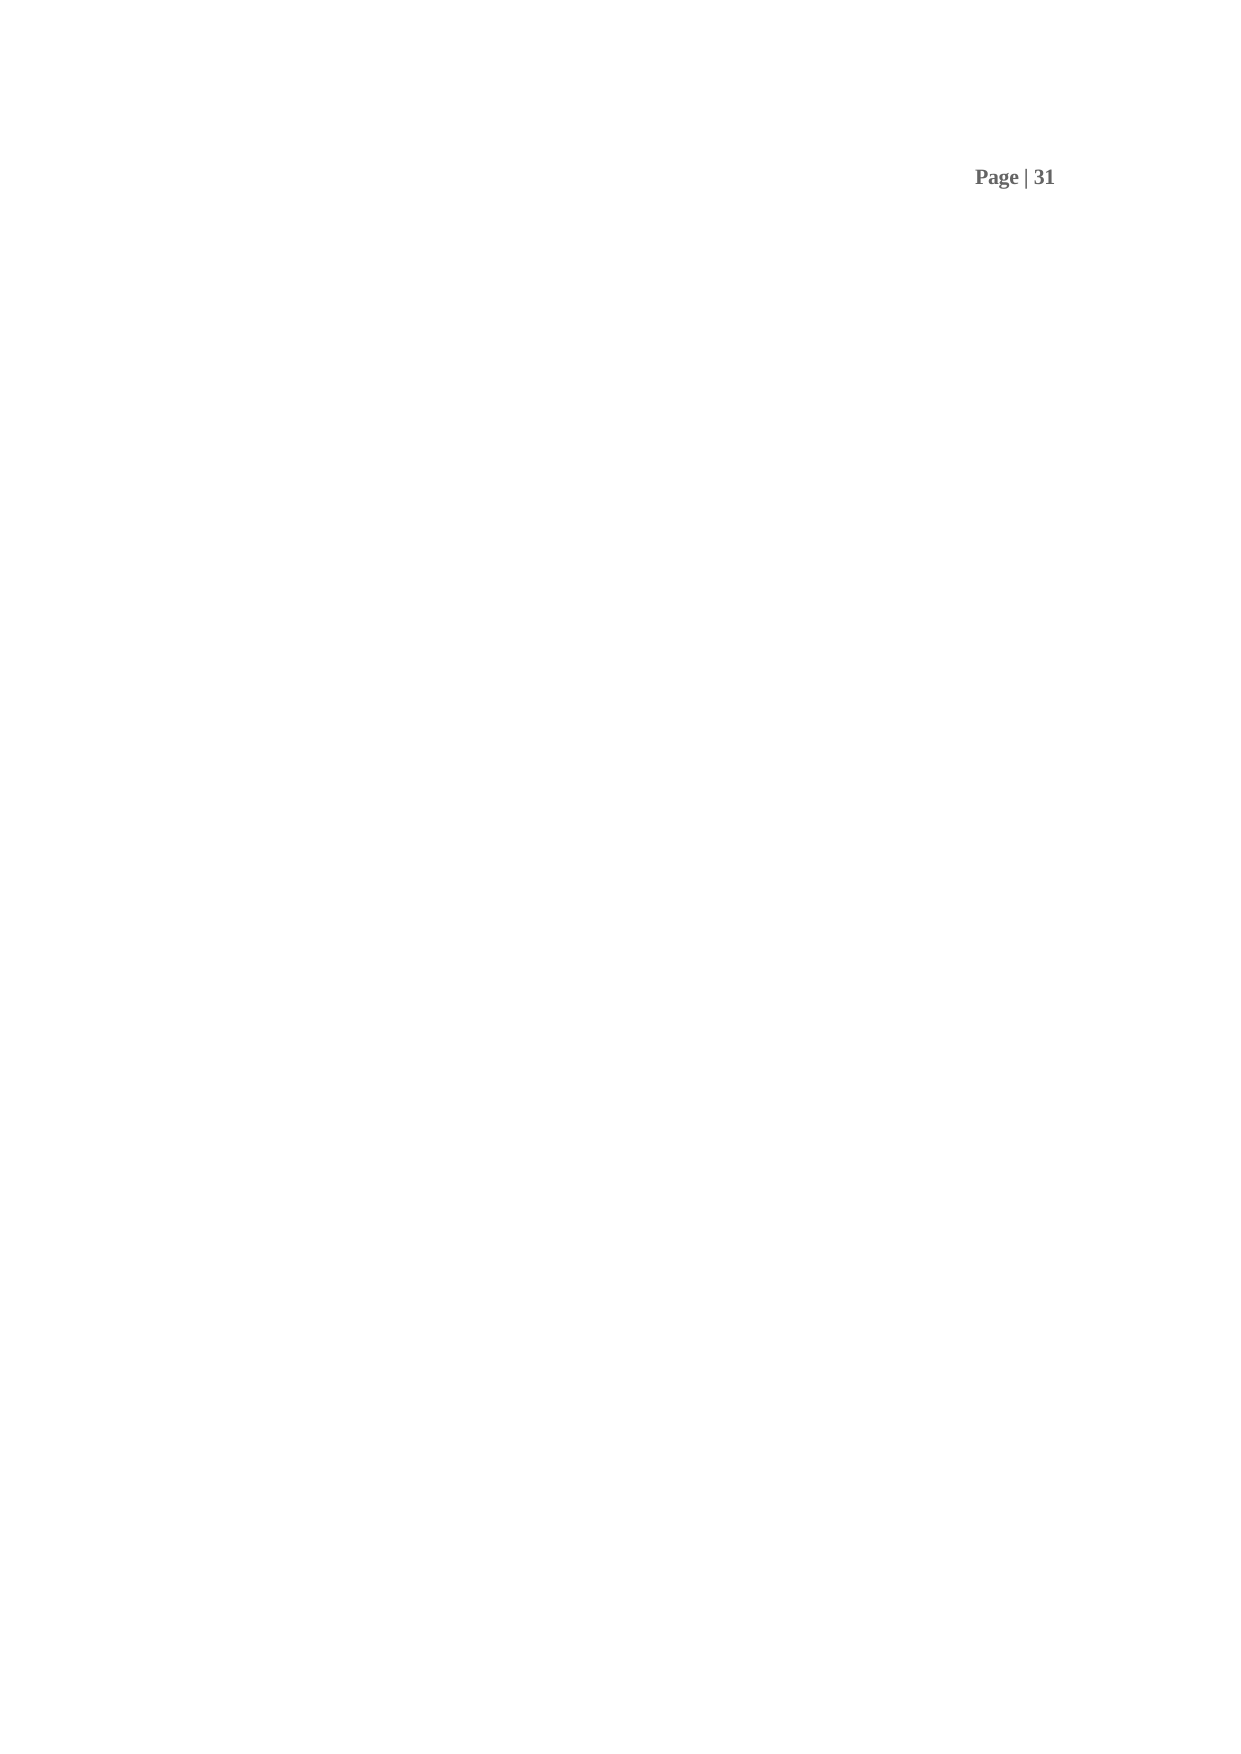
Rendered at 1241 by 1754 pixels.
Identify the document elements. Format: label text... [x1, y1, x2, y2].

text Page | 31 [975, 162, 1068, 190]
